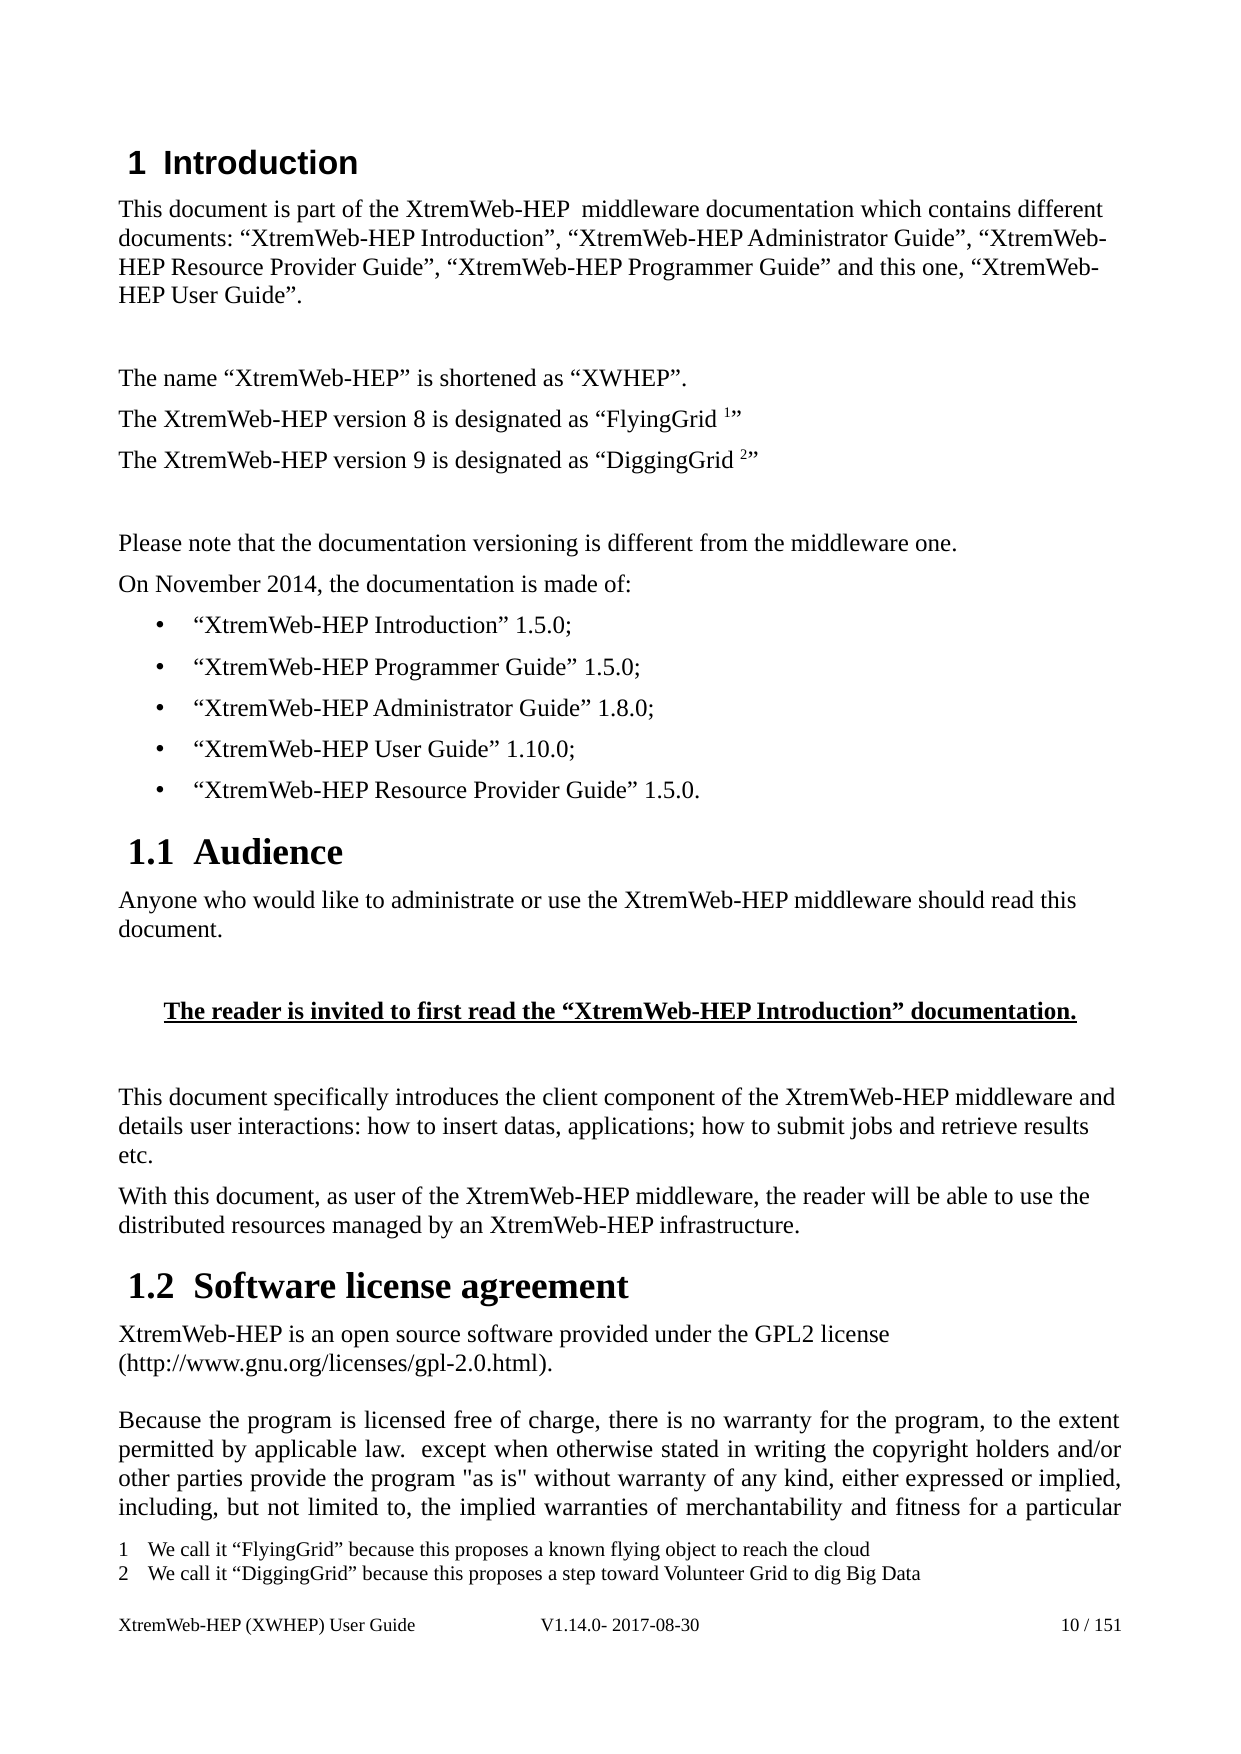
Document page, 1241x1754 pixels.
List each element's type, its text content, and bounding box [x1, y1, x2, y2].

text This document specifically introduces the client component of the XtremWeb-HEP middleware and details user interactions: how to insert datas, applications; how to submit jobs and retrieve results etc. [118, 1082, 1122, 1169]
subtitle Software license agreement [118, 1264, 1122, 1307]
text Please note that the documentation versioning is different from the middleware one. [118, 528, 1122, 557]
list “XtremWeb-HEP User Guide” 1.10.0; [156, 734, 1122, 763]
text The name “XtremWeb-HEP” is shortened as “XWHEP”. [118, 363, 1122, 392]
text This document is part of the XtremWeb-HEP middleware documentation which contains different documents: “XtremWeb-HEP Introduction”, “XtremWeb-HEP Administrator Guide”, “XtremWeb-HEP Resource Provider Guide”, “XtremWeb-HEP Programmer Guide” and this one, “XtremWeb-HEP User Guide”. [118, 194, 1122, 309]
text On November 2014, the documentation is made of: [118, 569, 1122, 598]
text We call it “FlyingGrid” because this proposes a known flying object to reach the cloud [118, 1537, 1122, 1561]
text BECAUSE THE PROGRAM IS LICENSED FREE OF CHARGE, THERE IS NO WARRANTY FOR THE PROGRAM, TO THE EXTENT PERMITTED BY APPLICABLE LAW. EXCEPT WHEN OTHERWISE STATED IN WRITING THE COPYRIGHT HOLDERS AND/OR OTHER PARTIES PROVIDE THE PROGRAM "AS IS" WITHOUT WARRANTY OF ANY KIND, EITHER EXPRESSED OR IMPLIED, INCLUDING, BUT NOT LIMITED TO, THE IMPLIED WARRANTIES OF MERCHANTABILITY AND FITNESS FOR A PARTICULAR [118, 1406, 1122, 1521]
text Anyone who would like to administrate or use the XtremWeb-HEP middleware should read this document. [118, 885, 1122, 942]
text With this document, as user of the XtremWeb-HEP middleware, the reader will be able to use the distributed resources managed by an XtremWeb-HEP infrastructure. [118, 1181, 1122, 1239]
text We call it “DiggingGrid” because this proposes a step toward Volunteer Grid to dig Big Data [118, 1561, 1122, 1585]
list “XtremWeb-HEP Introduction” 1.5.0; [156, 611, 1122, 639]
list “XtremWeb-HEP Administrator Guide” 1.8.0; [156, 693, 1122, 722]
list “XtremWeb-HEP Programmer Guide” 1.5.0; [156, 652, 1122, 681]
list “XtremWeb-HEP Resource Provider Guide” 1.5.0. [156, 776, 1122, 804]
subtitle Audience [118, 829, 1122, 872]
subtitle Introduction [118, 143, 1122, 182]
text The XtremWeb-HEP version 8 is designated as “FlyingGrid ” [118, 404, 1122, 433]
text The XtremWeb-HEP version 9 is designated as “DiggingGrid ” [118, 446, 1122, 474]
text The reader is invited to first read the “XtremWeb-HEP Introduction” documentation. [118, 996, 1122, 1025]
text XtremWeb-HEP is an open source software provided under the GPL2 license (http://www.gnu.org/licenses/gpl-2.0.html). [118, 1319, 1122, 1377]
